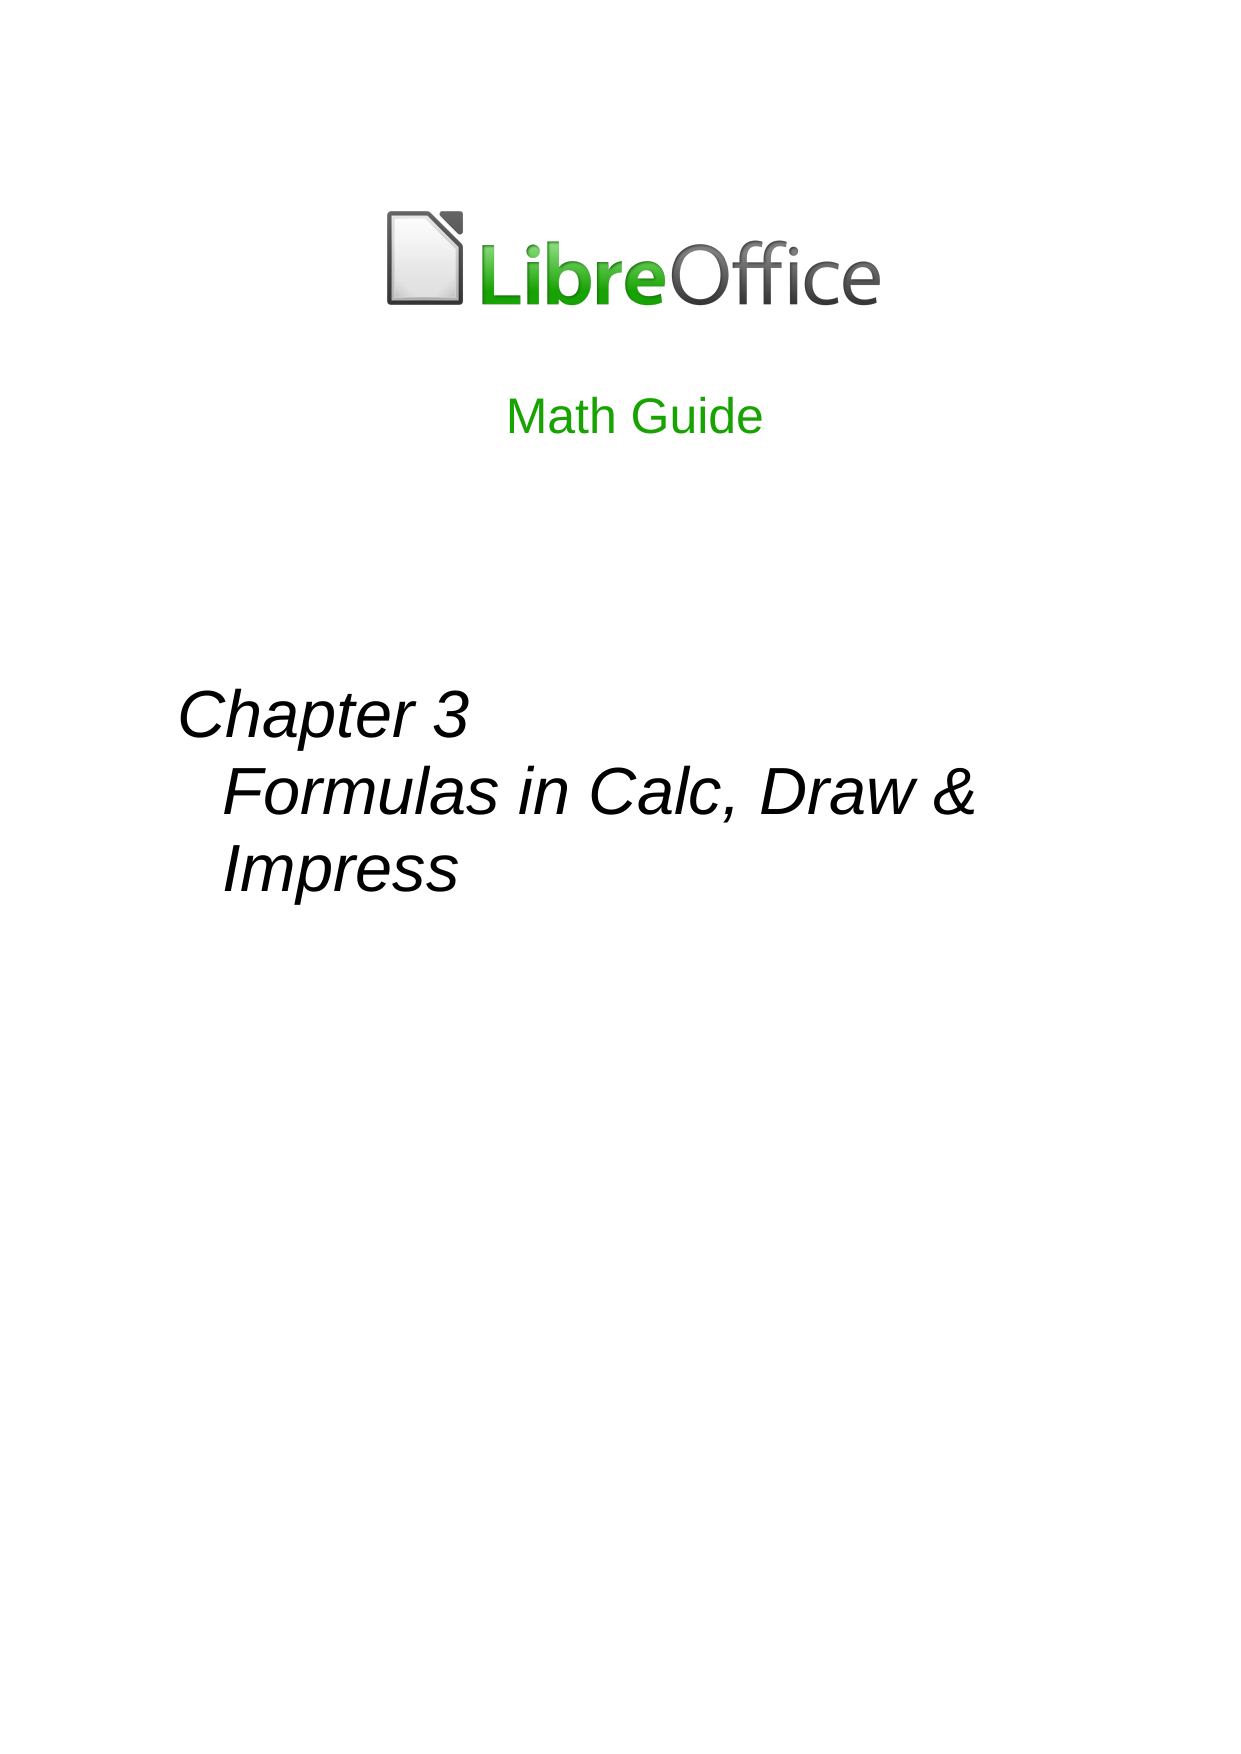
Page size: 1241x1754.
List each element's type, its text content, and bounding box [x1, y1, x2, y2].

text Math Guide [177, 387, 1093, 444]
title Chapter 3 Formulas in Calc, Draw & Impress [177, 675, 1093, 905]
picture [382, 206, 883, 312]
